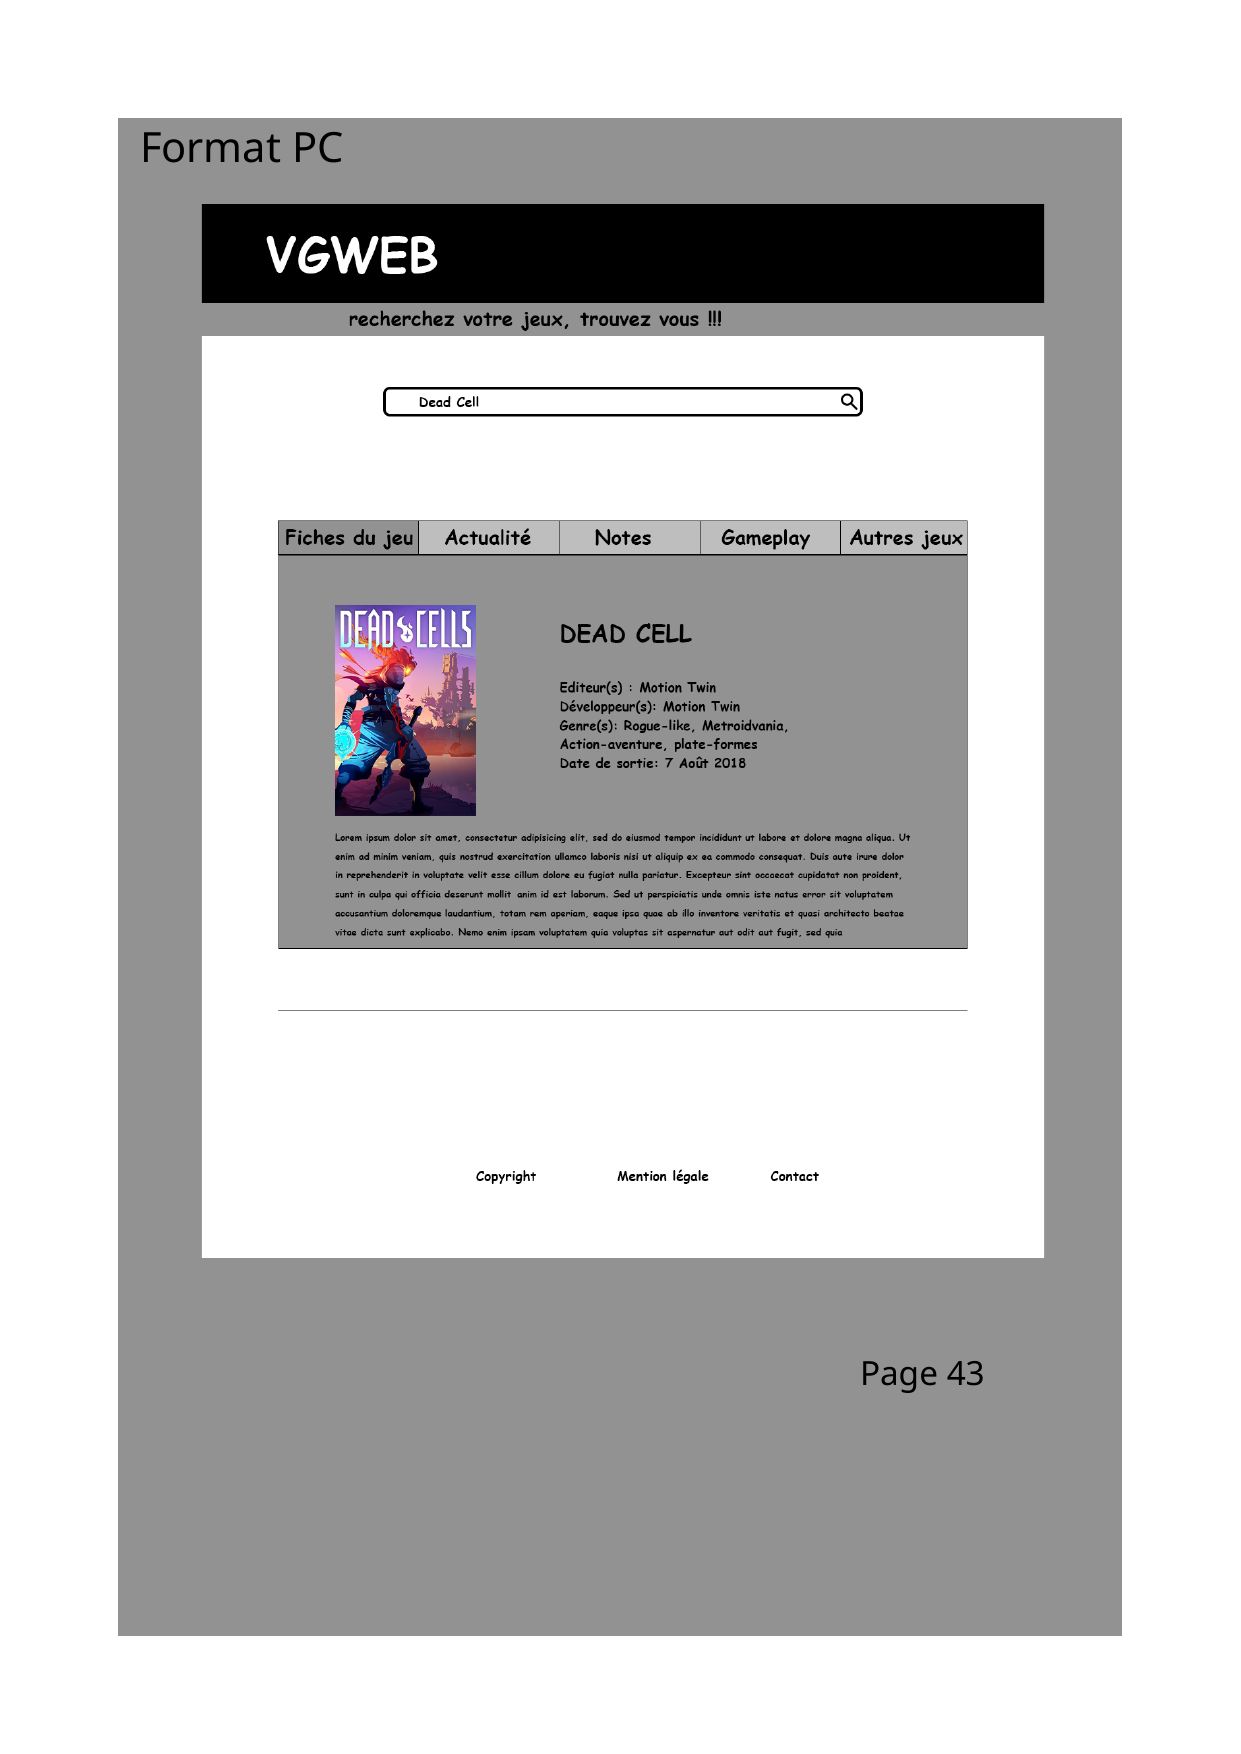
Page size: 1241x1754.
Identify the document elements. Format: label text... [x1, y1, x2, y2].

text Format PC [118, 118, 1122, 175]
picture [201, 204, 1045, 1258]
text Page 43 [118, 1346, 1122, 1397]
